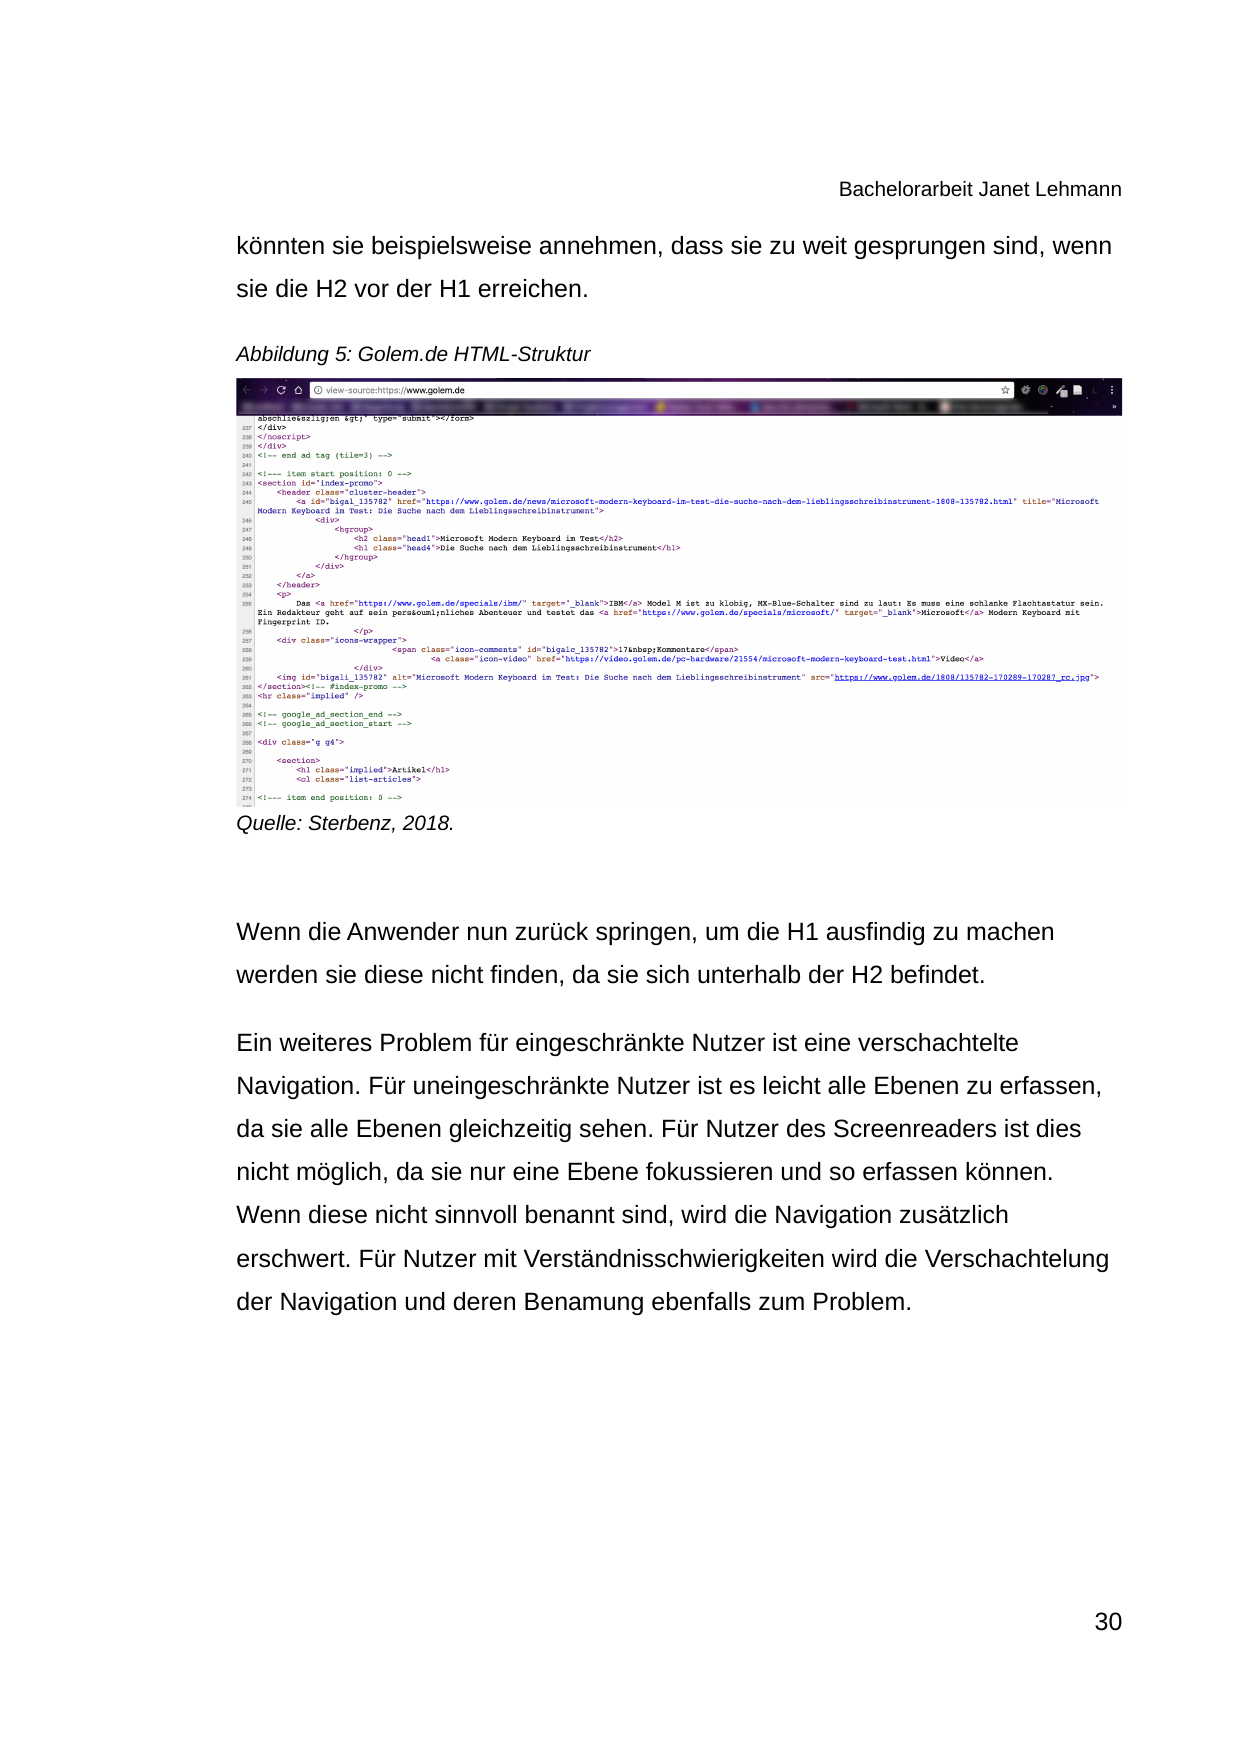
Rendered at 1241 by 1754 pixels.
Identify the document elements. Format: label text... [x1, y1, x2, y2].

picture [236, 378, 1123, 807]
text Wenn die Anwender nun zurück springen, um die H1 ausfindig zu machen werden sie diese nicht finden, da sie sich unterhalb der H2 befindet. [236, 917, 1122, 989]
text Abbildung 5: Golem.de HTML-Struktur [236, 342, 1122, 378]
text könnten sie beispielsweise annehmen, dass sie zu weit gesprungen sind, wenn sie die H2 vor der H1 erreichen. [236, 231, 1122, 302]
text Quelle: Sterbenz, 2018. [236, 807, 1122, 835]
text Ein weiteres Problem für eingeschränkte Nutzer ist eine verschachtelte Navigation. Für uneingeschränkte Nutzer ist es leicht alle Ebenen zu erfassen, da sie alle Ebenen gleichzeitig sehen. Für Nutzer des Screenreaders ist dies nicht möglich, da sie nur eine Ebene fokussieren und so erfassen können. Wenn diese nicht sinnvoll benannt sind, wird die Navigation zusätzlich erschwert. Für Nutzer mit Verständnisschwierigkeiten wird die Verschachtelung der Navigation und deren Benamung ebenfalls zum Problem. [236, 1028, 1122, 1316]
